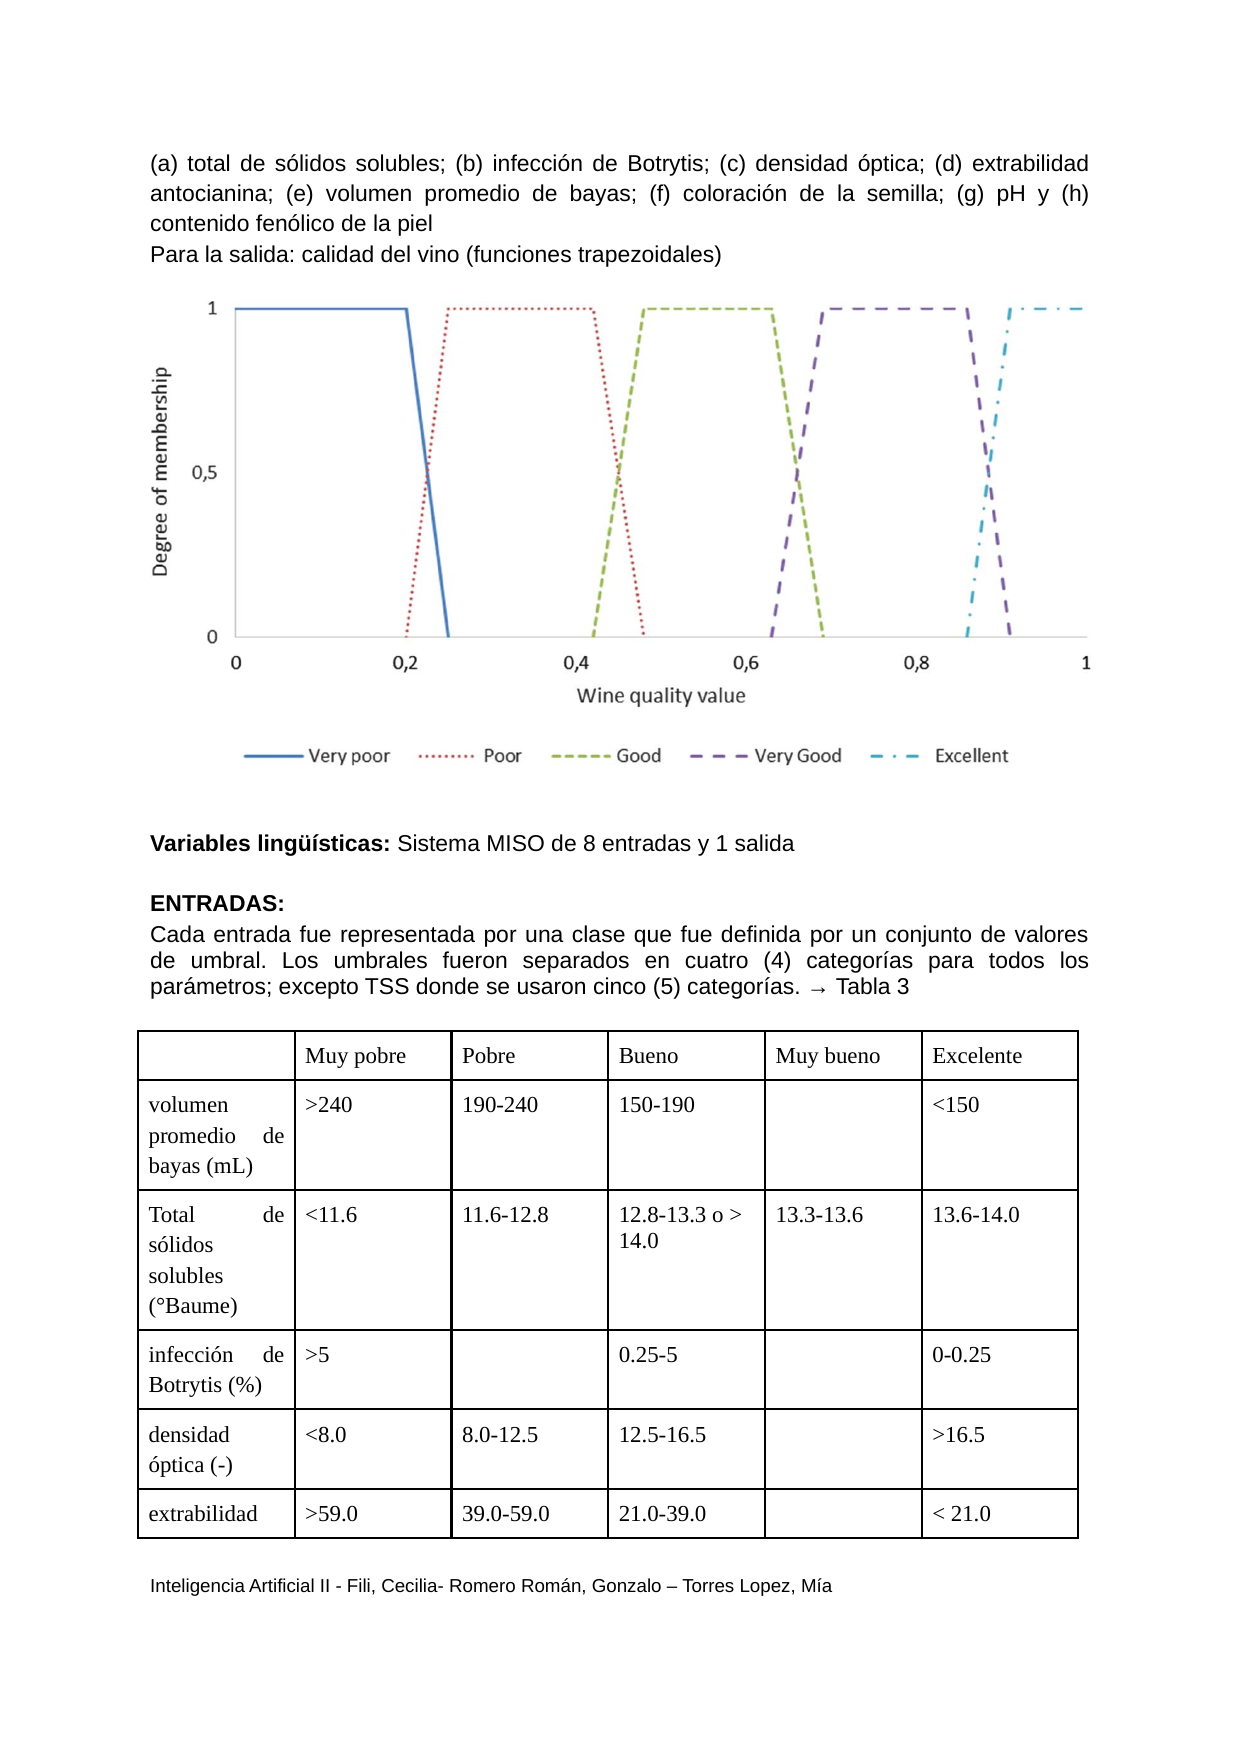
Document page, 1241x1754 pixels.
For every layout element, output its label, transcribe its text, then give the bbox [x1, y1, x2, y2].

table_cell 150-190 [609, 1081, 764, 1189]
table_header Muy bueno [766, 1032, 921, 1079]
table_header Pobre [453, 1032, 607, 1079]
table_cell extrabilidad [139, 1490, 294, 1537]
text ENTRADAS: [150, 890, 1090, 917]
table_cell 13.6-14.0 [923, 1191, 1077, 1329]
table_cell >16.5 [923, 1410, 1077, 1488]
table_cell [766, 1081, 921, 1189]
table_cell volumen promedio de bayas (mL) [139, 1081, 294, 1189]
table_cell [766, 1331, 921, 1408]
table_cell 8.0-12.5 [453, 1410, 607, 1488]
table_cell [453, 1331, 607, 1408]
table_cell >240 [296, 1081, 450, 1189]
table_header Bueno [609, 1032, 764, 1079]
table_cell 0-0.25 [923, 1331, 1077, 1408]
text (a) total de sólidos solubles; (b) infección de Botrytis; (c) densidad óptica; (d) extrabilidad antocianina; (e) volumen promedio de bayas; (f) coloración de la semilla; (g) pH y (h) contenido fenólico de la piel [150, 150, 1090, 237]
table_cell >59.0 [296, 1490, 450, 1537]
picture [150, 301, 1091, 766]
table_cell Total de sólidos solubles (°Baume) [139, 1191, 294, 1329]
table_cell <150 [923, 1081, 1077, 1189]
table_cell < 21.0 [923, 1490, 1077, 1537]
table_cell [766, 1490, 921, 1537]
text Variables lingüísticas: Sistema MISO de 8 entradas y 1 salida [150, 830, 1090, 856]
table_header Excelente [923, 1032, 1077, 1079]
table_cell 21.0-39.0 [609, 1490, 764, 1537]
table_cell infección de Botrytis (%) [139, 1331, 294, 1408]
table_cell 13.3-13.6 [766, 1191, 921, 1329]
table_cell 190-240 [453, 1081, 607, 1189]
table_cell densidad óptica (-) [139, 1410, 294, 1488]
table_cell 12.5-16.5 [609, 1410, 764, 1488]
table_cell 39.0-59.0 [453, 1490, 607, 1537]
text Para la salida: calidad del vino (funciones trapezoidales) [150, 241, 1090, 267]
table_header [139, 1032, 294, 1079]
table_cell 12.8-13.3 o > 14.0 [609, 1191, 764, 1329]
table_cell 0.25-5 [609, 1331, 764, 1408]
table_header Muy pobre [296, 1032, 450, 1079]
text Cada entrada fue representada por una clase que fue definida por un conjunto de valores de umbral. Los umbrales fueron separados en cuatro (4) categorías para todos los parámetros; excepto TSS donde se usaron cinco (5) categorías. → Tabla 3 [150, 921, 1090, 999]
table_cell <8.0 [296, 1410, 450, 1488]
table_cell >5 [296, 1331, 450, 1408]
table_cell [766, 1410, 921, 1488]
table_cell <11.6 [296, 1191, 450, 1329]
table_cell 11.6-12.8 [453, 1191, 607, 1329]
